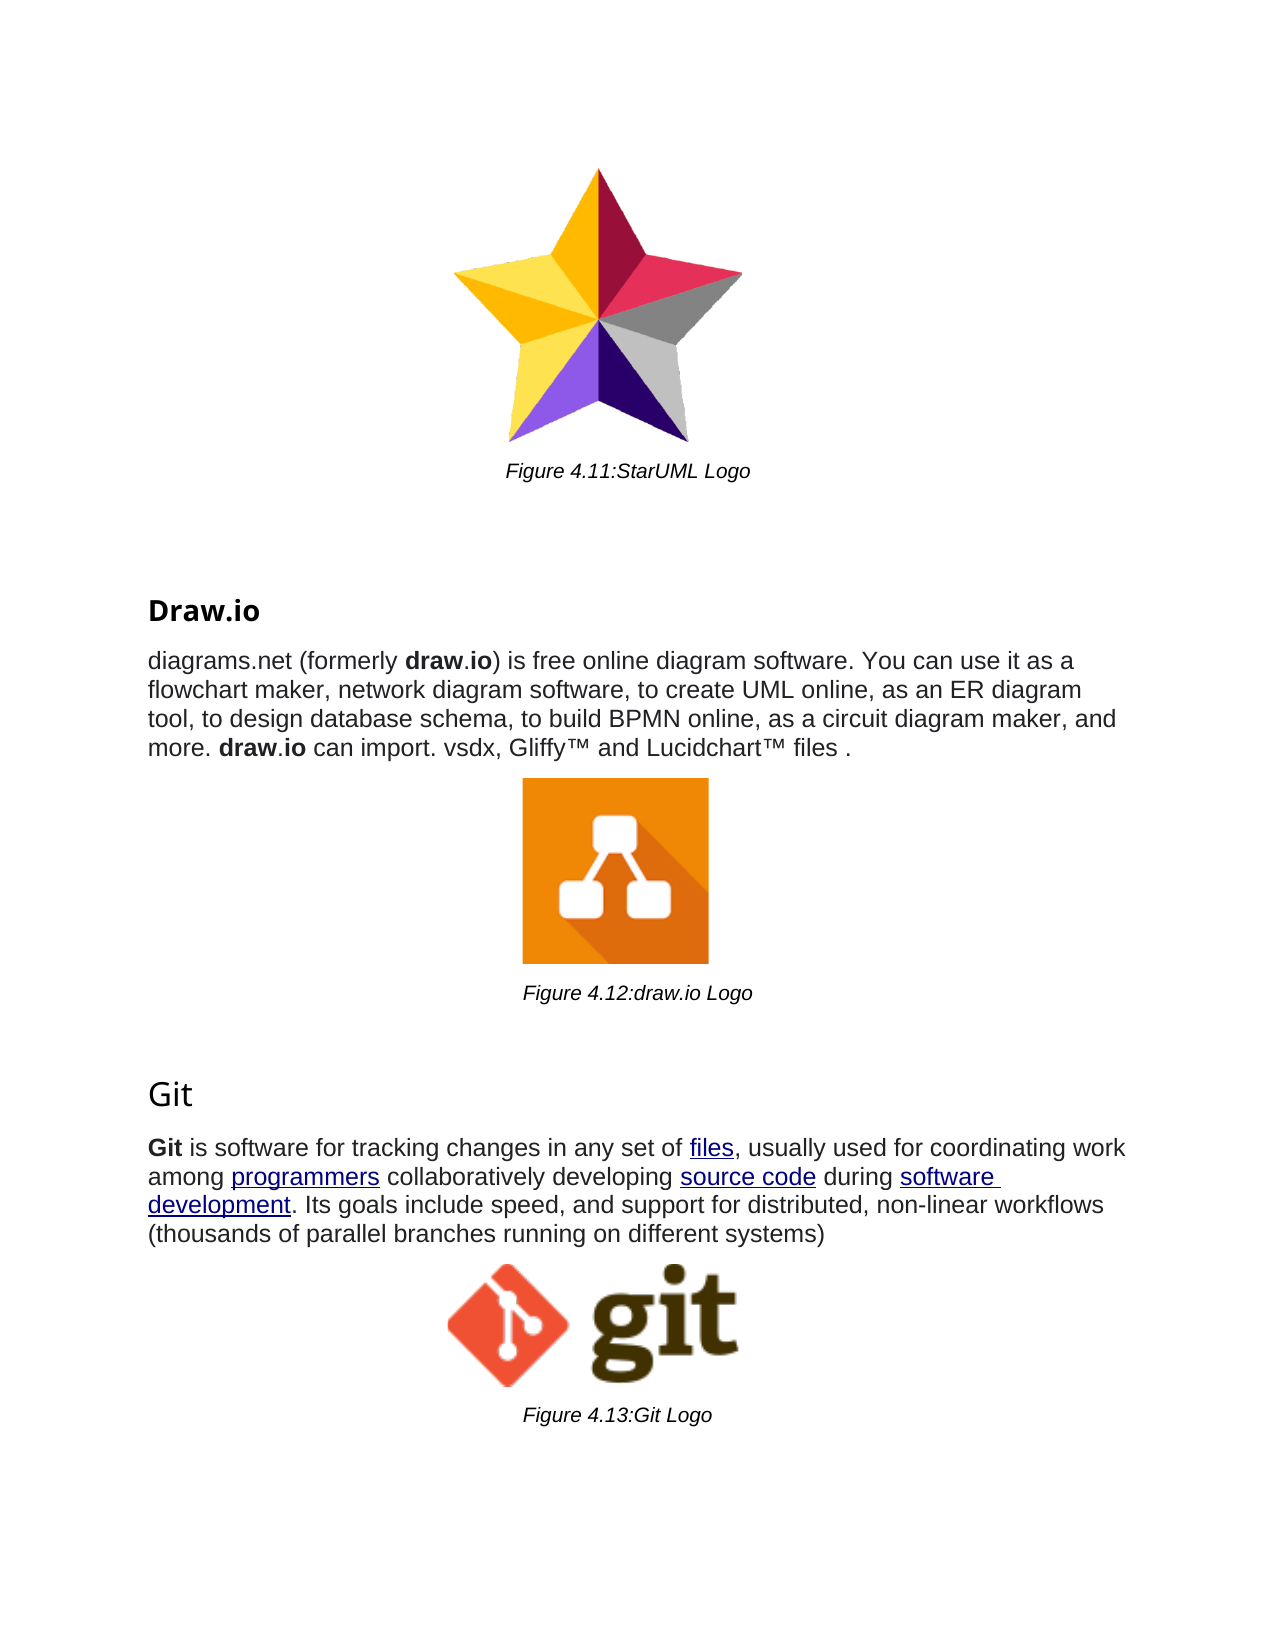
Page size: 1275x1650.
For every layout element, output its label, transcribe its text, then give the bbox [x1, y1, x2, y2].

text Figure ‎4.12:draw.io Logo [448, 981, 1127, 1004]
text Git is software for tracking changes in any set of files, usually used for coordinating work among programmers collaboratively developing source code during software development. Its goals include speed, and support for distributed, non-linear workflows (thousands of parallel branches running on different systems) [148, 1133, 1127, 1248]
text Git [148, 1071, 1127, 1116]
text diagrams.net (formerly draw.io) is free online diagram software. You can use it as a flowchart maker, network diagram software, to create UML online, as an ER diagram tool, to design database schema, to build BPMN online, as a circuit diagram maker, and more. draw.io can import. vsdx, Gliffy™ and Lucidchart™ files . [148, 646, 1127, 761]
text Figure ‎4.13:Git Logo [448, 1403, 1127, 1427]
text Draw.io [148, 590, 1127, 630]
text Figure ‎4.11:StarUML Logo [448, 459, 1127, 483]
